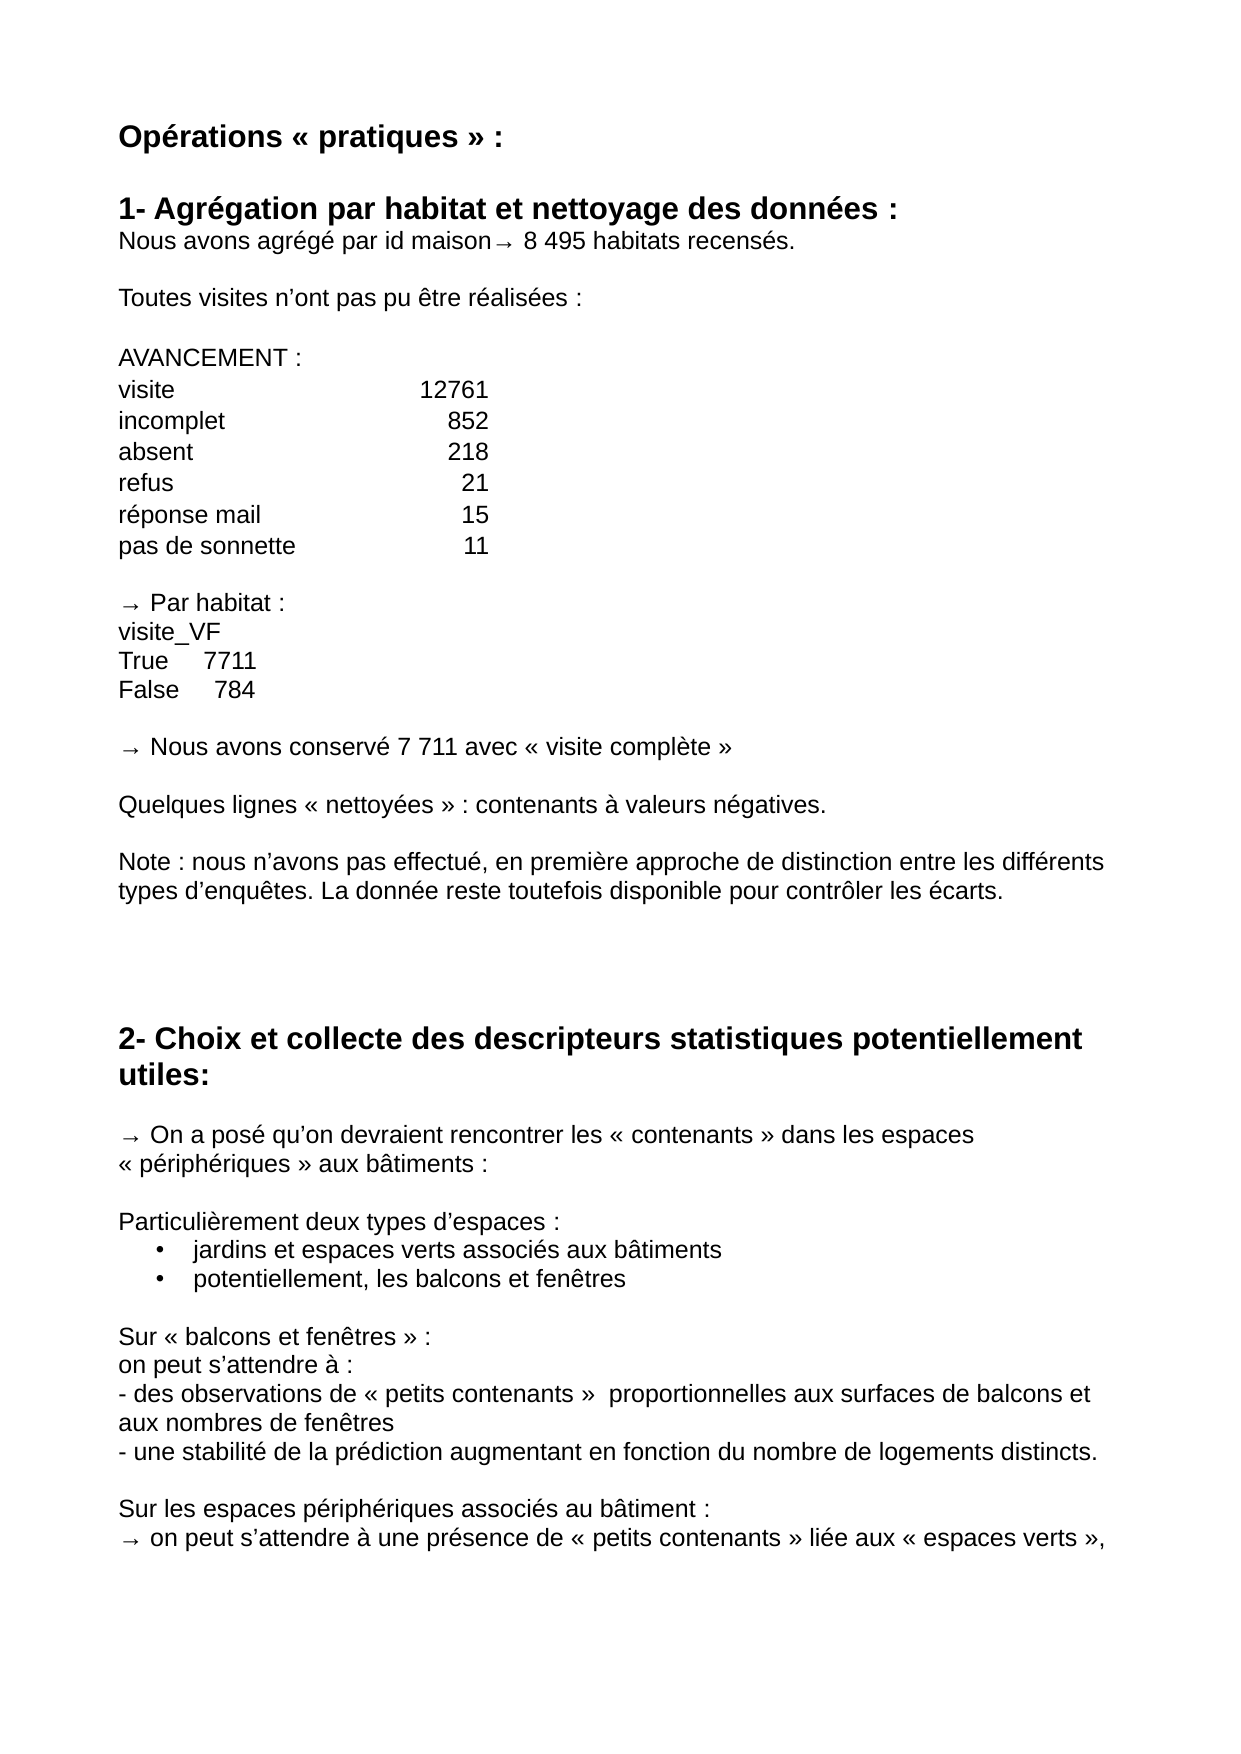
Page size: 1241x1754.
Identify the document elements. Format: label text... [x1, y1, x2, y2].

text Opérations « pratiques » : [118, 118, 1122, 154]
table_cell réponse mail [115, 497, 358, 528]
text Nous avons agrégé par id maison→ 8 495 habitats recensés. [118, 226, 1122, 255]
list jardins et espaces verts associés aux bâtiments [156, 1235, 1122, 1264]
text 1- Agrégation par habitat et nettoyage des données : [118, 190, 1122, 226]
text Sur « balcons et fenêtres » : [118, 1322, 1122, 1351]
text Quelques lignes « nettoyées » : contenants à valeurs négatives. [118, 790, 1122, 818]
text - une stabilité de la prédiction augmentant en fonction du nombre de logements distincts. [118, 1437, 1122, 1466]
text False 784 [118, 675, 1122, 703]
text Particulièrement deux types d’espaces : [118, 1207, 1122, 1235]
table_cell 218 [359, 435, 492, 466]
text → On a posé qu’on devraient rencontrer les « contenants » dans les espaces « périphériques » aux bâtiments : [118, 1120, 1122, 1178]
table_cell absent [115, 435, 358, 466]
text Sur les espaces périphériques associés au bâtiment : [118, 1494, 1122, 1523]
text visite_VF [118, 617, 1122, 646]
text → Nous avons conservé 7 711 avec « visite complète » [118, 732, 1122, 761]
text True 7711 [118, 646, 1122, 675]
table_cell visite [115, 372, 358, 403]
text Note : nous n’avons pas effectué, en première approche de distinction entre les différents types d’enquêtes. La donnée reste toutefois disponible pour contrôler les écarts. [118, 847, 1122, 905]
text 2- Choix et collecte des descripteurs statistiques potentiellement utiles: [118, 1020, 1122, 1092]
list potentiellement, les balcons et fenêtres [156, 1264, 1122, 1293]
table_cell 15 [359, 497, 492, 528]
table_cell refus [115, 466, 358, 497]
text - des observations de « petits contenants » proportionnelles aux surfaces de balcons et aux nombres de fenêtres [118, 1379, 1122, 1437]
table_header [359, 341, 492, 372]
table_cell 852 [359, 404, 492, 435]
table_cell 21 [359, 466, 492, 497]
text → Par habitat : [118, 588, 1122, 617]
table_cell 12761 [359, 372, 492, 403]
text on peut s’attendre à : [118, 1351, 1122, 1379]
table_header AVANCEMENT : [115, 341, 358, 372]
table_cell pas de sonnette [115, 529, 358, 560]
text Toutes visites n’ont pas pu être réalisées : [118, 283, 1122, 312]
table_cell incomplet [115, 404, 358, 435]
text → on peut s’attendre à une présence de « petits contenants » liée aux « espaces verts », [118, 1523, 1122, 1552]
table_cell 11 [359, 529, 492, 560]
